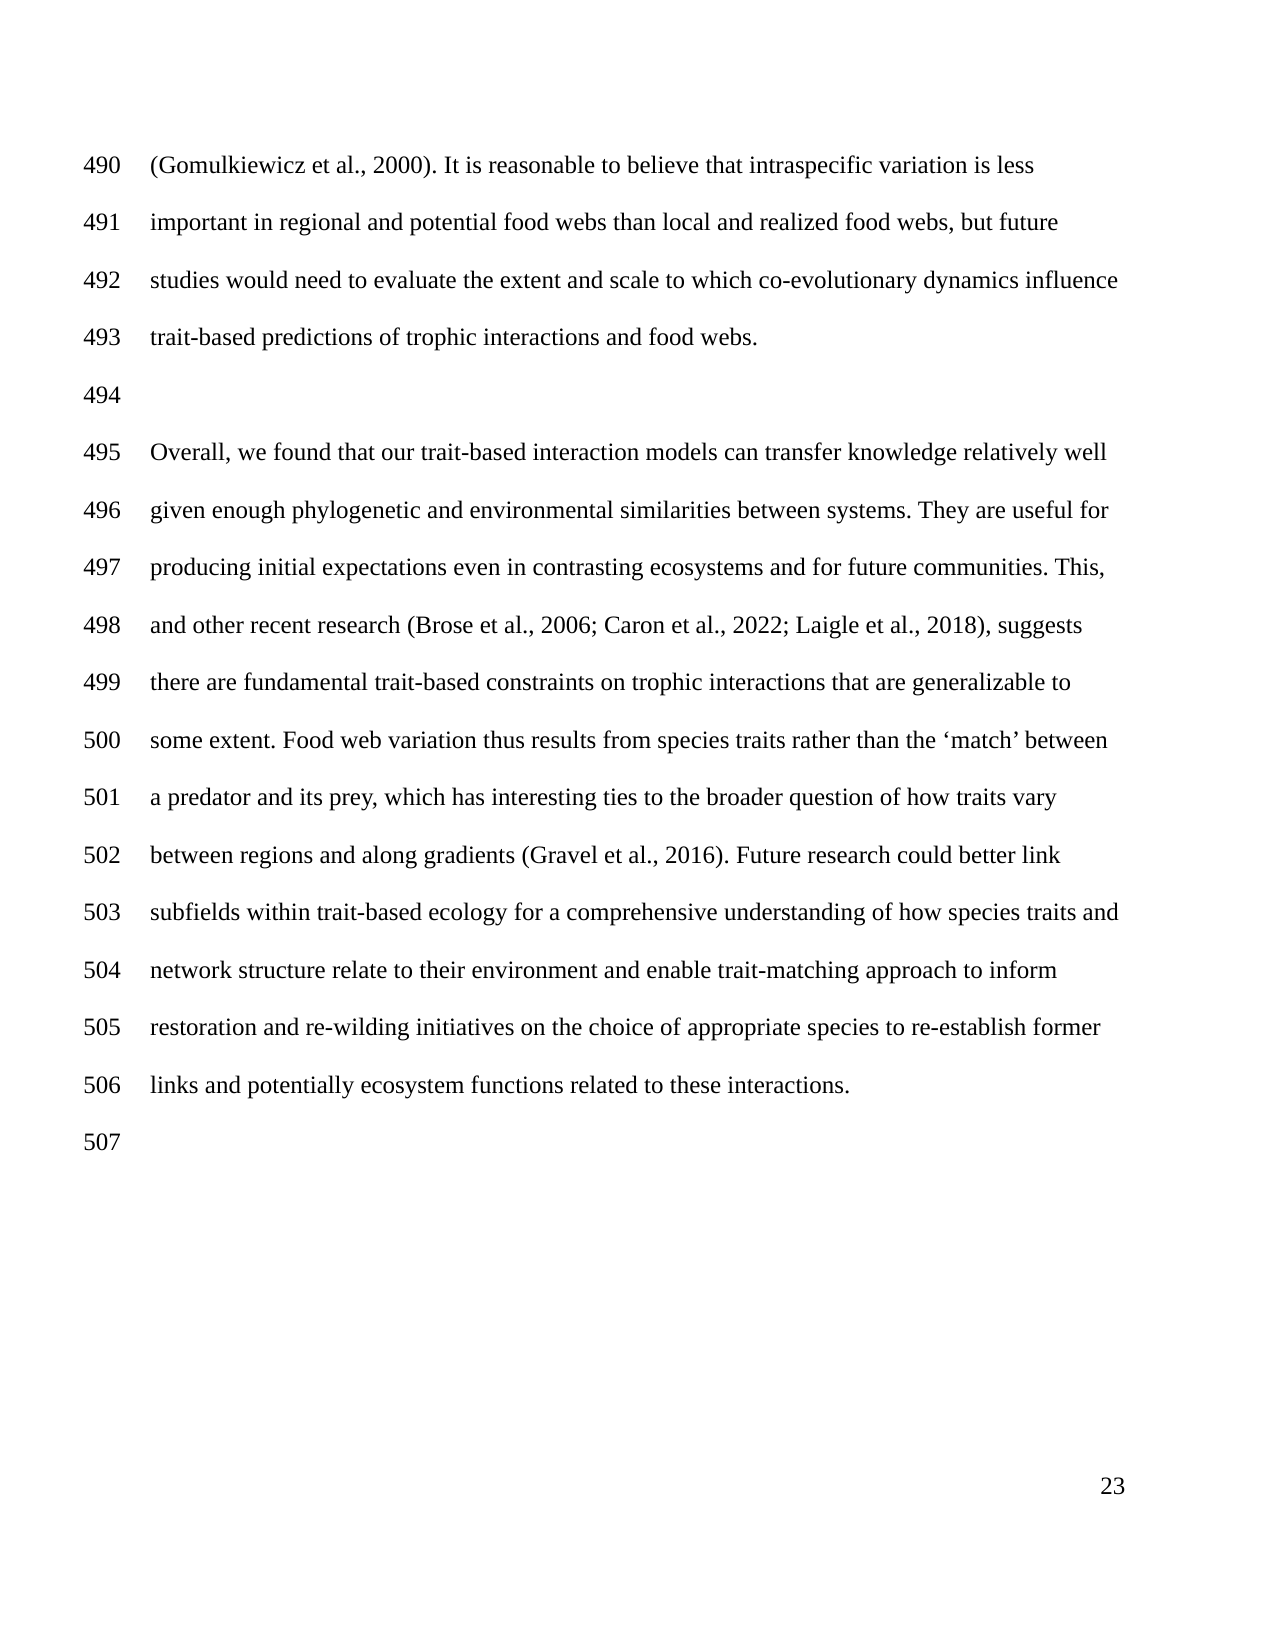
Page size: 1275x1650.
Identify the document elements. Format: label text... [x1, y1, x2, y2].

text Overall, we found that our trait-based interaction models can transfer knowledge relatively well given enough phylogenetic and environmental similarities between systems. They are useful for producing initial expectations even in contrasting ecosystems and for future communities. This, and other recent research (Brose et al., 2006; Caron et al., 2022; Laigle et al., 2018), suggests there are fundamental trait-based constraints on trophic interactions that are generalizable to some extent. Food web variation thus results from species traits rather than the ‘match’ between a predator and its prey, which has interesting ties to the broader question of how traits vary between regions and along gradients (Gravel et al., 2016). Future research could better link subfields within trait-based ecology for a comprehensive understanding of how species traits and network structure relate to their environment and enable trait-matching approach to inform restoration and re-wilding initiatives on the choice of appropriate species to re-establish former links and potentially ecosystem functions related to these interactions. [150, 437, 1125, 1099]
text (Gomulkiewicz et al., 2000). It is reasonable to believe that intraspecific variation is less important in regional and potential food webs than local and realized food webs, but future studies would need to evaluate the extent and scale to which co-evolutionary dynamics influence trait-based predictions of trophic interactions and food webs. [150, 150, 1125, 351]
